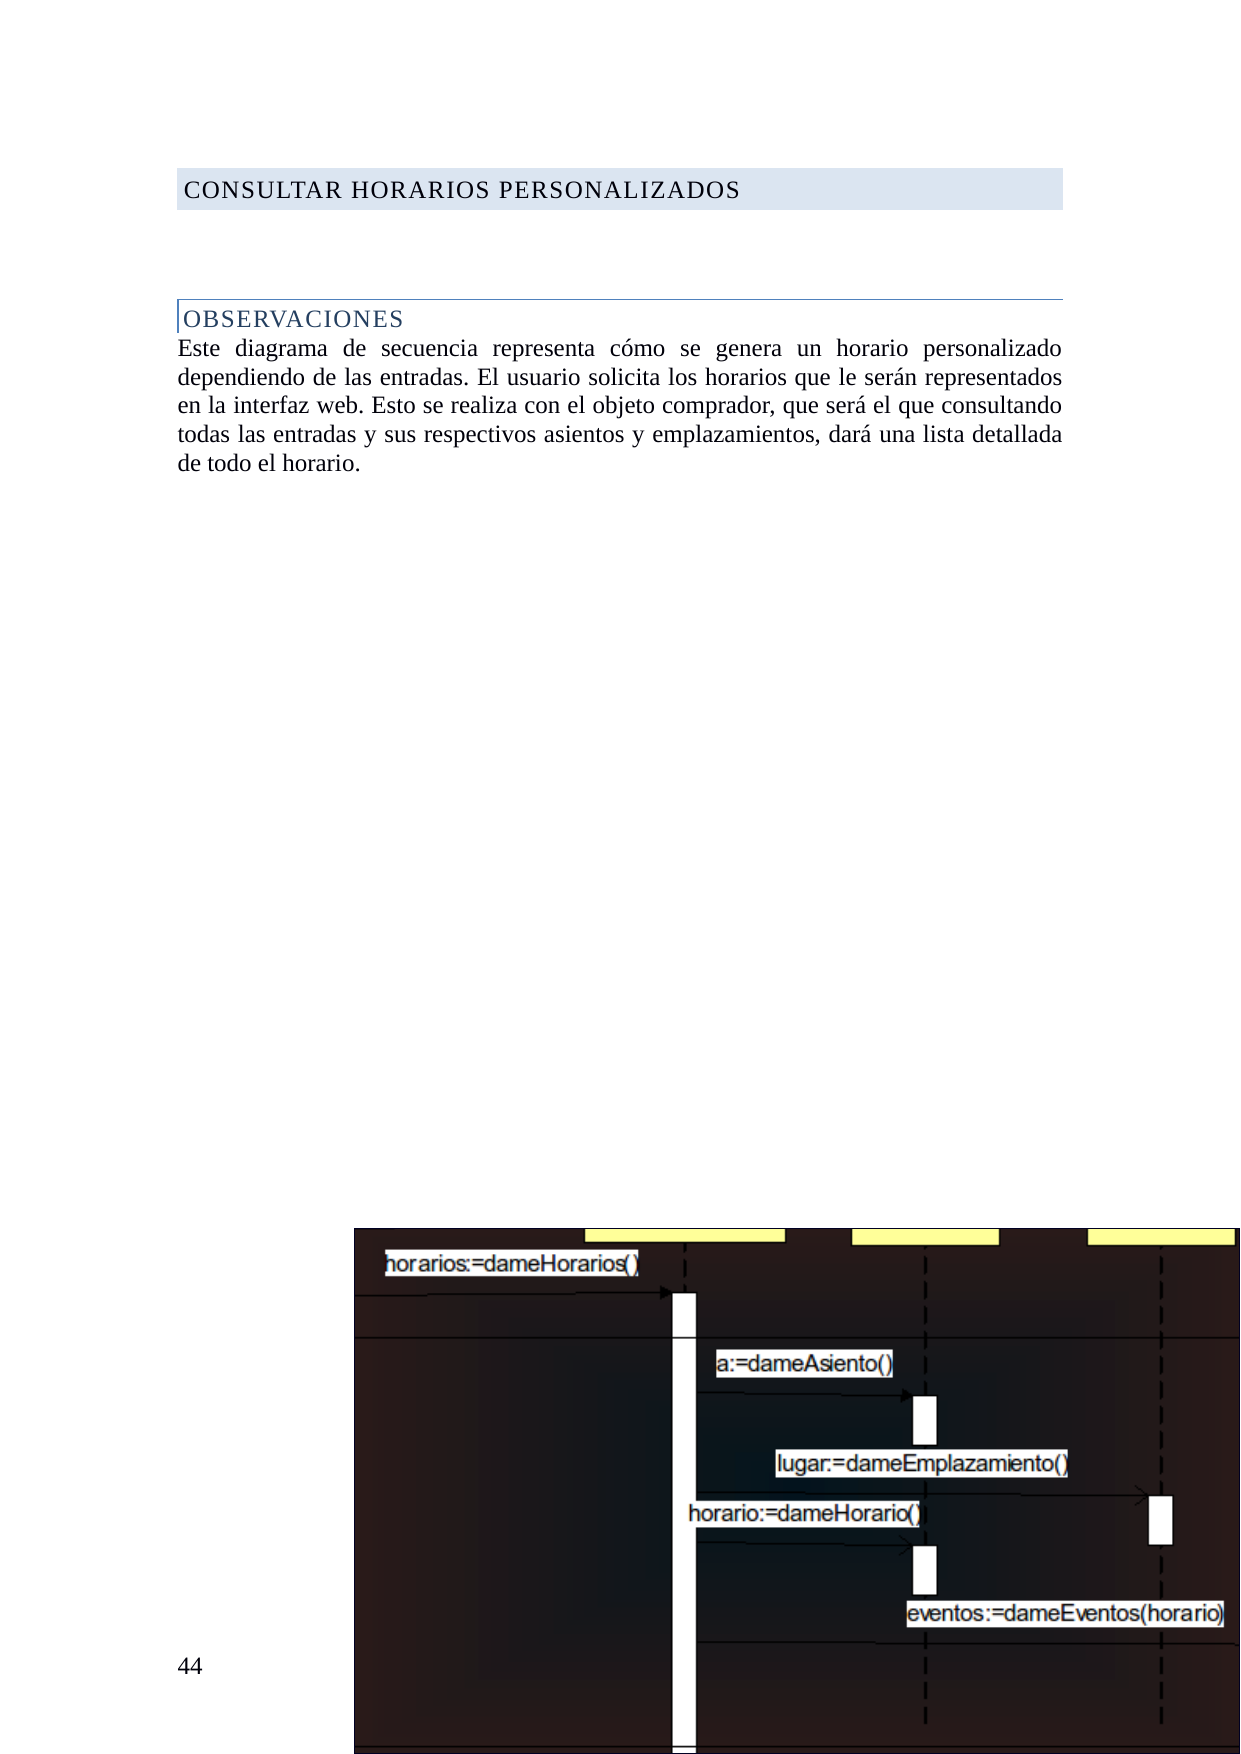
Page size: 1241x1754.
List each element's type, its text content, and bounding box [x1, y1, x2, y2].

text Este diagrama de secuencia representa cómo se genera un horario personalizado dependiendo de las entradas. El usuario solicita los horarios que le serán representados en la interfaz web. Esto se realiza con el objeto comprador, que será el que consultando todas las entradas y sus respectivos asientos y emplazamientos, dará una lista detallada de todo el horario. [177, 333, 1063, 477]
picture [397, 1229, 1198, 1753]
subtitle Consultar horarios personalizados [184, 175, 1057, 203]
subtitle Observaciones [179, 300, 1063, 333]
